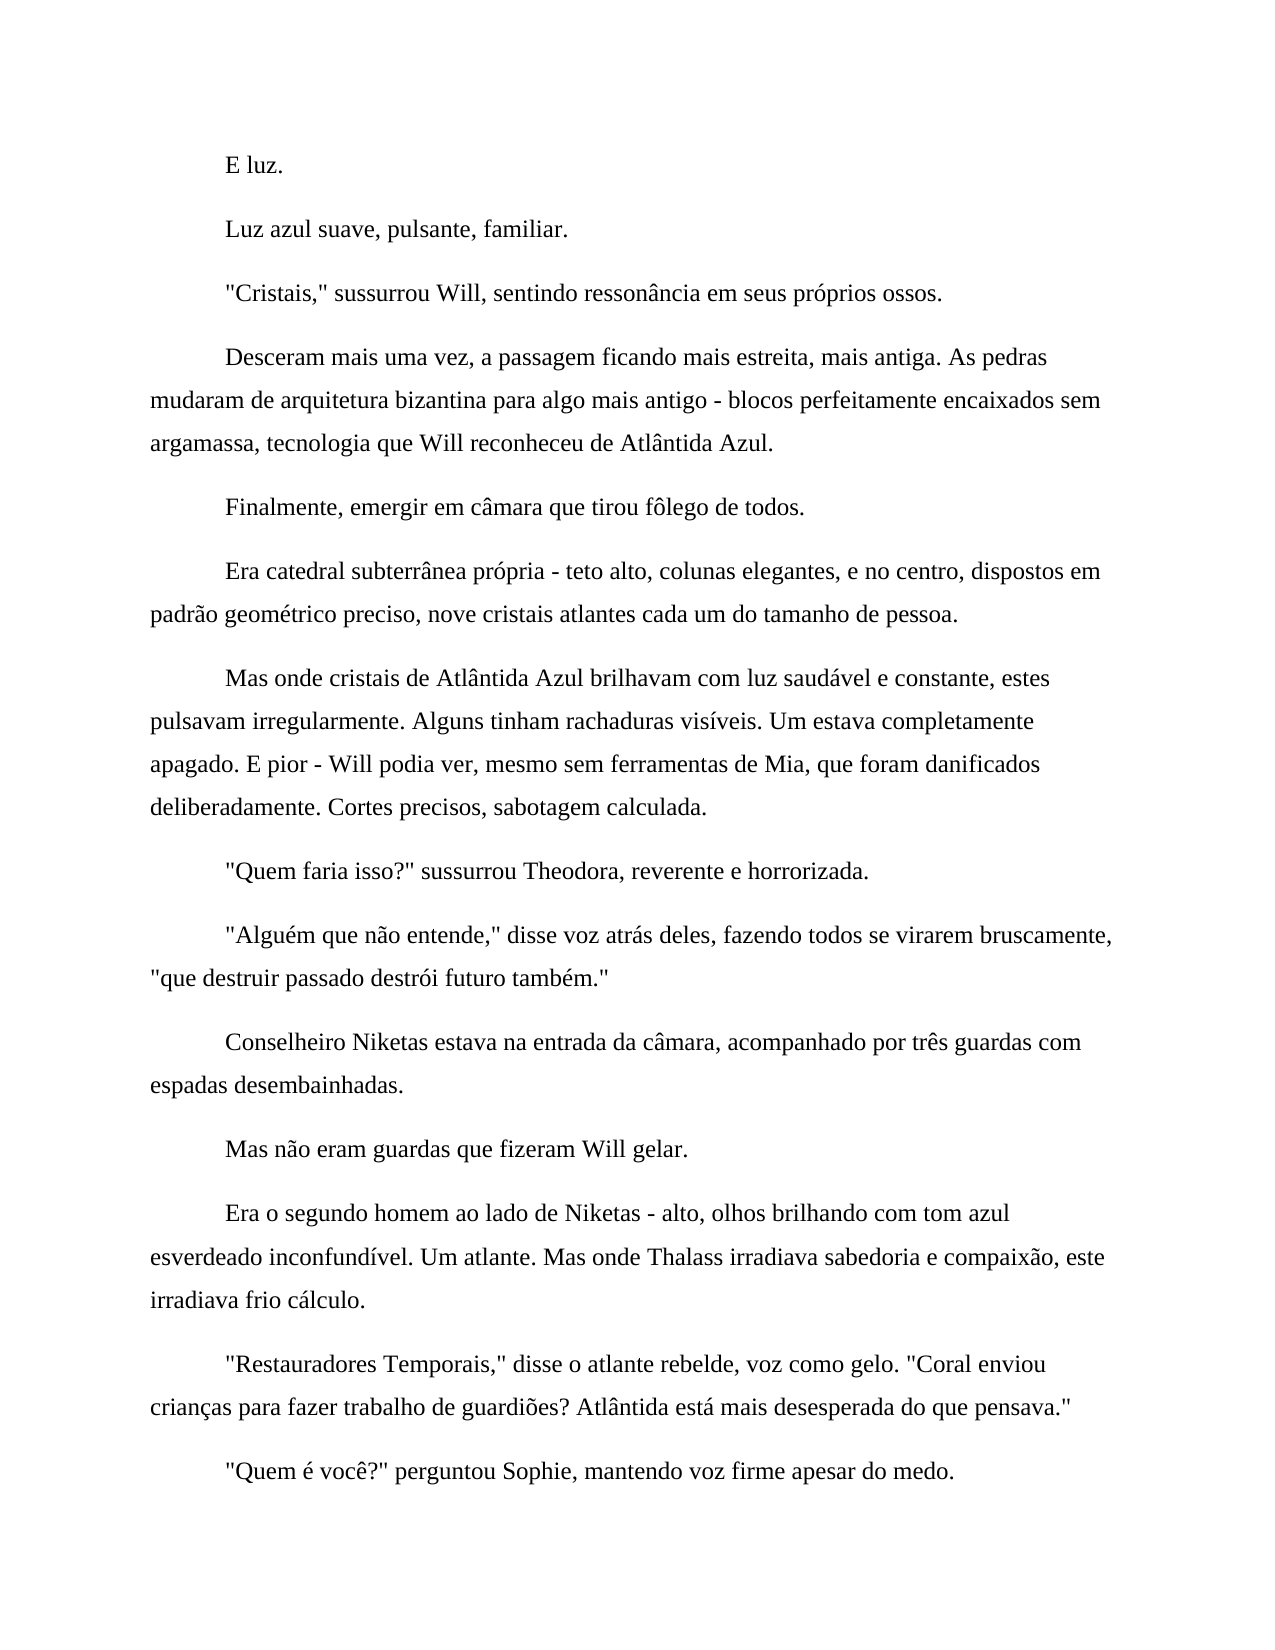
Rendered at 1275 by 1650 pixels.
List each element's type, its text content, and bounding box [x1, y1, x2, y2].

text Mas onde cristais de Atlântida Azul brilhavam com luz saudável e constante, estes pulsavam irregularmente. Alguns tinham rachaduras visíveis. Um estava completamente apagado. E pior - Will podia ver, mesmo sem ferramentas de Mia, que foram danificados deliberadamente. Cortes precisos, sabotagem calculada. [150, 663, 1125, 821]
text Desceram mais uma vez, a passagem ficando mais estreita, mais antiga. As pedras mudaram de arquitetura bizantina para algo mais antigo - blocos perfeitamente encaixados sem argamassa, tecnologia que Will reconheceu de Atlântida Azul. [150, 342, 1125, 457]
text Luz azul suave, pulsante, familiar. [150, 214, 1125, 243]
text Conselheiro Niketas estava na entrada da câmara, acompanhado por três guardas com espadas desembainhadas. [150, 1027, 1125, 1099]
text "Quem faria isso?" sussurrou Theodora, reverente e horrorizada. [150, 856, 1125, 885]
text Finalmente, emergir em câmara que tirou fôlego de todos. [150, 492, 1125, 521]
text "Quem é você?" perguntou Sophie, mantendo voz firme apesar do medo. [150, 1456, 1125, 1484]
text "Alguém que não entende," disse voz atrás deles, fazendo todos se virarem bruscamente, "que destruir passado destrói futuro também." [150, 920, 1125, 992]
text "Restauradores Temporais," disse o atlante rebelde, voz como gelo. "Coral enviou crianças para fazer trabalho de guardiões? Atlântida está mais desesperada do que pensava." [150, 1349, 1125, 1421]
text E luz. [150, 150, 1125, 179]
text Mas não eram guardas que fizeram Will gelar. [150, 1134, 1125, 1163]
text "Cristais," sussurrou Will, sentindo ressonância em seus próprios ossos. [150, 278, 1125, 307]
text Era catedral subterrânea própria - teto alto, colunas elegantes, e no centro, dispostos em padrão geométrico preciso, nove cristais atlantes cada um do tamanho de pessoa. [150, 556, 1125, 628]
text Era o segundo homem ao lado de Niketas - alto, olhos brilhando com tom azul esverdeado inconfundível. Um atlante. Mas onde Thalass irradiava sabedoria e compaixão, este irradiava frio cálculo. [150, 1198, 1125, 1313]
